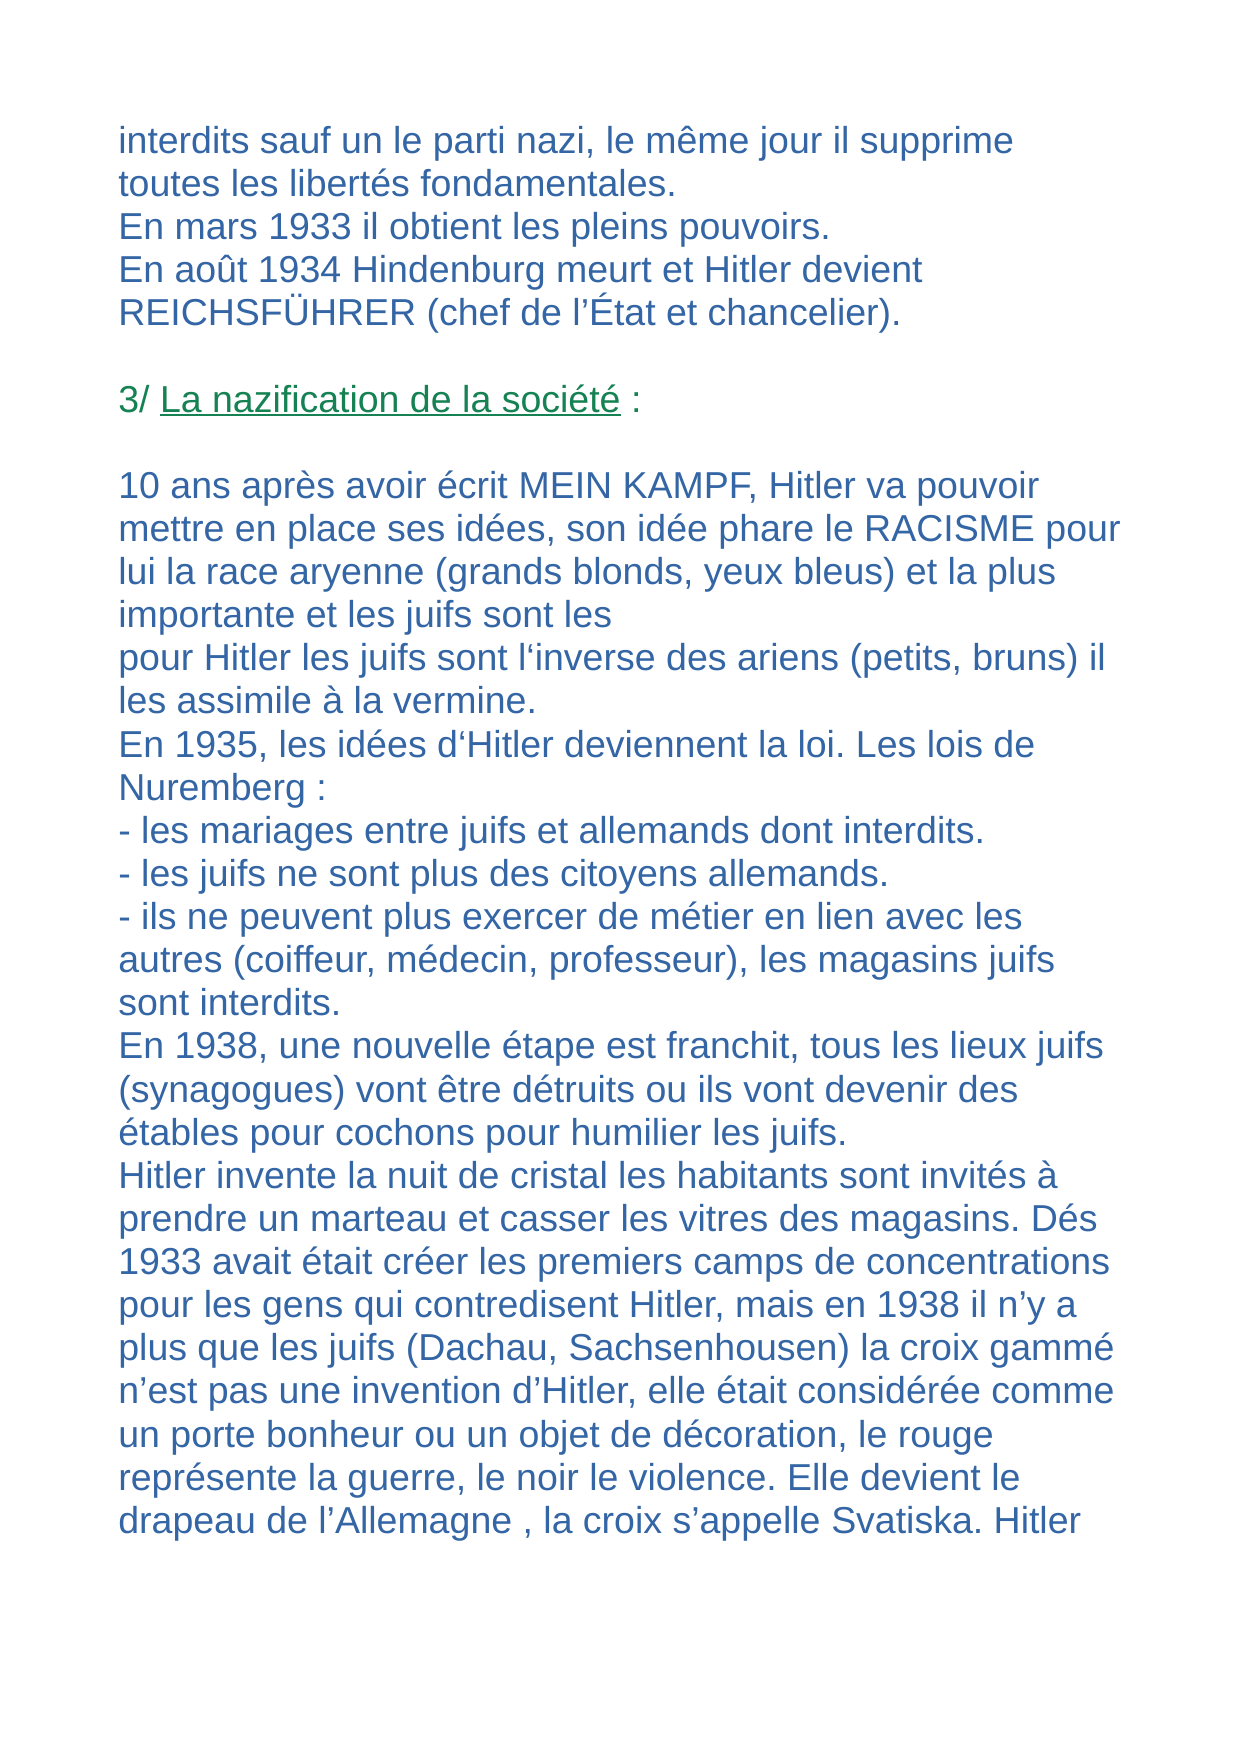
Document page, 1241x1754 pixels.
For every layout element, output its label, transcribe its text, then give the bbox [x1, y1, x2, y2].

text En mars 1933 il obtient les pleins pouvoirs. [118, 204, 1122, 247]
text - les juifs ne sont plus des citoyens allemands. [118, 851, 1122, 894]
text interdits sauf un le parti nazi, le même jour il supprime toutes les libertés fondamentales. [118, 118, 1122, 204]
text 10 ans après avoir écrit MEIN KAMPF, Hitler va pouvoir mettre en place ses idées, son idée phare le RACISME pour lui la race aryenne (grands blonds, yeux bleus) et la plus importante et les juifs sont les [118, 463, 1122, 636]
text pour Hitler les juifs sont l‘inverse des ariens (petits, bruns) il les assimile à la vermine. [118, 636, 1122, 722]
text En 1938, une nouvelle étape est franchit, tous les lieux juifs (synagogues) vont être détruits ou ils vont devenir des étables pour cochons pour humilier les juifs. [118, 1024, 1122, 1153]
text - les mariages entre juifs et allemands dont interdits. [118, 808, 1122, 851]
text En 1935, les idées d‘Hitler deviennent la loi. Les lois de Nuremberg : [118, 722, 1122, 808]
text Hitler invente la nuit de cristal les habitants sont invités à prendre un marteau et casser les vitres des magasins. Dés 1933 avait était créer les premiers camps de concentrations pour les gens qui contredisent Hitler, mais en 1938 il n’y a plus que les juifs (Dachau, Sachsenhousen) la croix gammé n’est pas une invention d’Hitler, elle était considérée comme un porte bonheur ou un objet de décoration, le rouge représente la guerre, le noir le violence. Elle devient le drapeau de l’Allemagne , la croix s’appelle Svatiska. Hitler [118, 1153, 1122, 1541]
text En août 1934 Hindenburg meurt et Hitler devient REICHSFÜHRER (chef de l’État et chancelier). [118, 247, 1122, 334]
text - ils ne peuvent plus exercer de métier en lien avec les autres (coiffeur, médecin, professeur), les magasins juifs sont interdits. [118, 894, 1122, 1024]
text 3/ La nazification de la société : [118, 377, 1122, 420]
